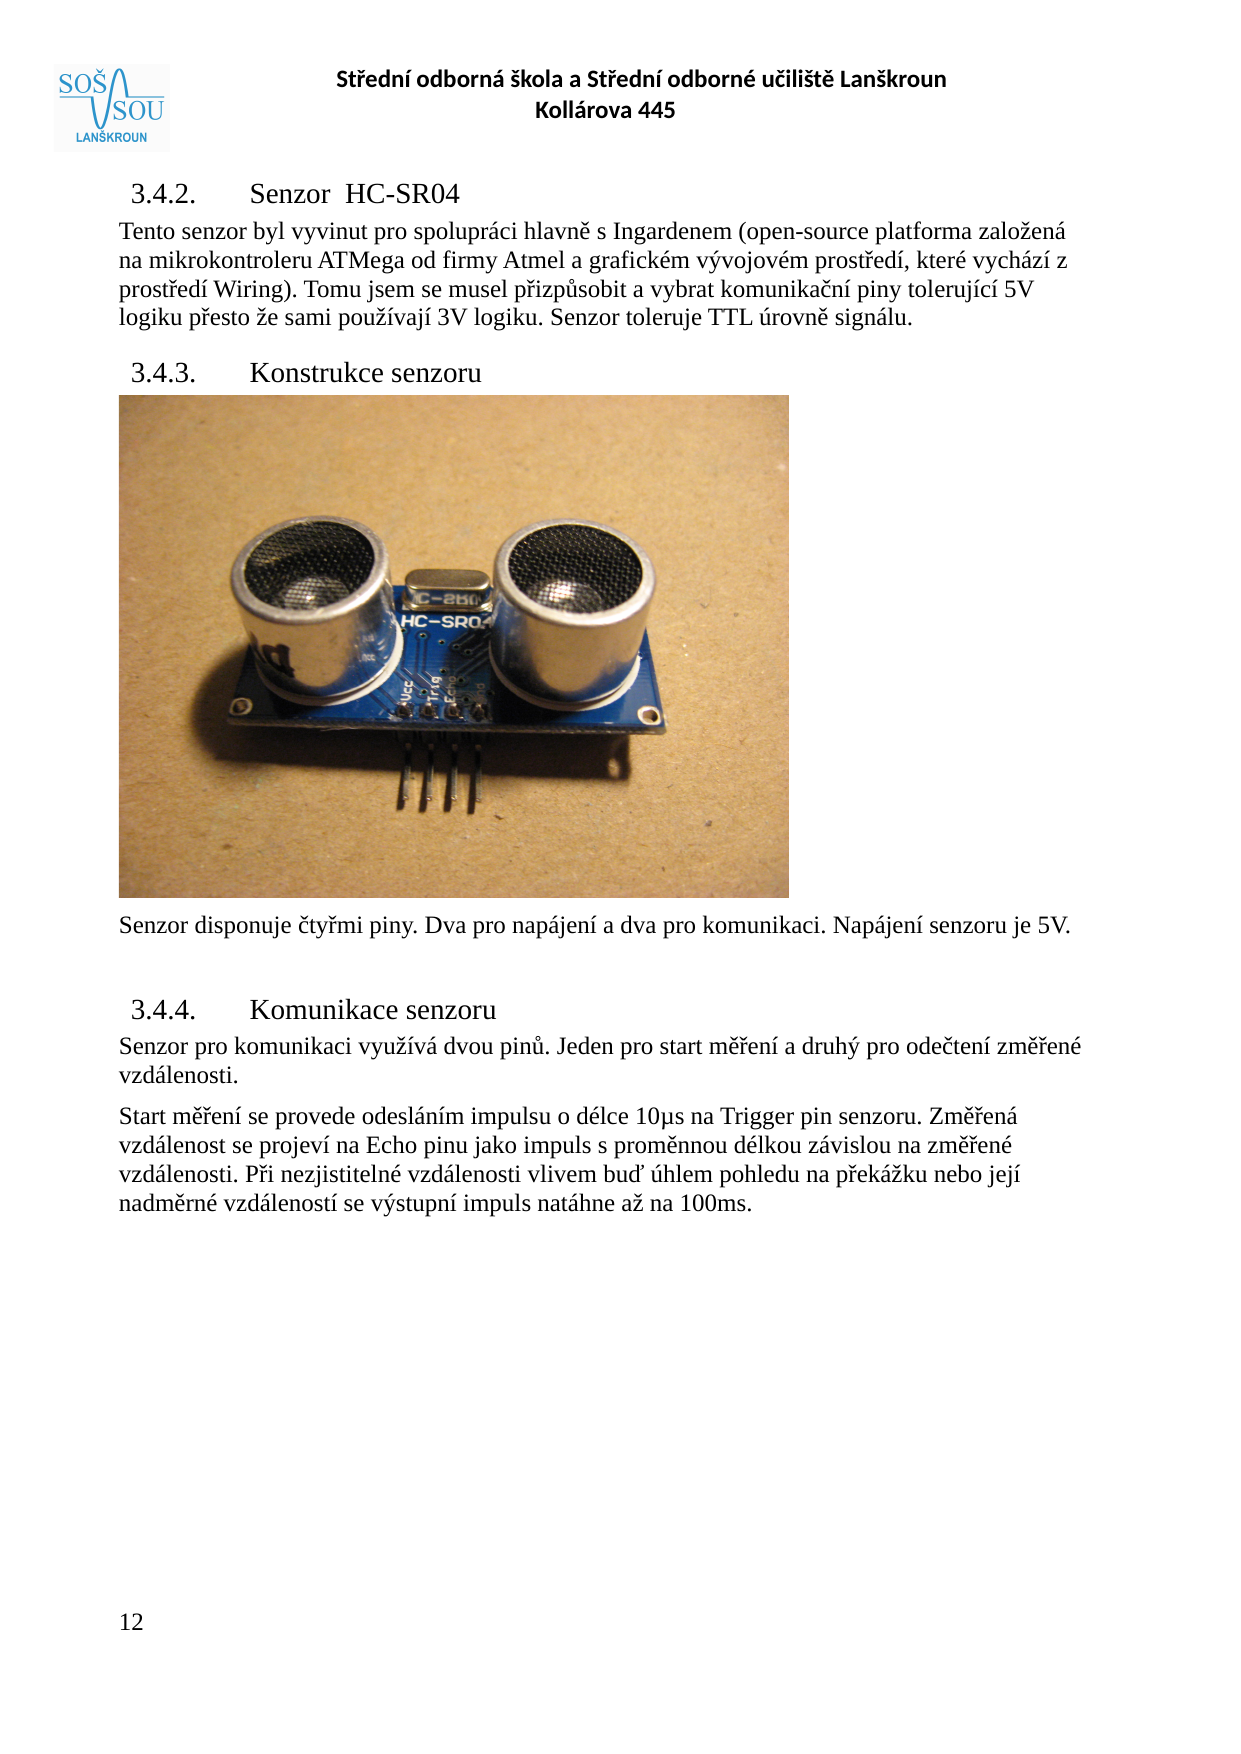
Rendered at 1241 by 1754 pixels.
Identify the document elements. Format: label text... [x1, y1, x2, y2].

text Senzor pro komunikaci využívá dvou pinů. Jeden pro start měření a druhý pro odečtení změřené vzdálenosti. [119, 1031, 1092, 1089]
subtitle Komunikace senzoru [131, 992, 1092, 1025]
subtitle Senzor HC-SR04 [131, 177, 1092, 210]
subtitle Konstrukce senzoru [131, 355, 1092, 389]
text Start měření se provede odesláním impulsu o délce 10µs na Trigger pin senzoru. Změřená vzdálenost se projeví na Echo pinu jako impuls s proměnnou délkou závislou na změřené vzdálenosti. Při nezjistitelné vzdálenosti vlivem buď úhlem pohledu na překážku nebo její nadměrné vzdáleností se výstupní impuls natáhne až na 100ms. [119, 1101, 1092, 1216]
picture [118, 395, 789, 898]
picture [53, 64, 170, 152]
text Tento senzor byl vyvinut pro spolupráci hlavně s Ingardenem (open-source platforma založená na mikrokontroleru ATMega od firmy Atmel a grafickém vývojovém prostředí, které vychází z prostředí Wiring). Tomu jsem se musel přizpůsobit a vybrat komunikační piny tolerující 5V logiku přesto že sami používají 3V logiku. Senzor toleruje TTL úrovně signálu. [119, 216, 1092, 331]
text Senzor disponuje čtyřmi piny. Dva pro napájení a dva pro komunikaci. Napájení senzoru je 5V. [119, 910, 1092, 939]
